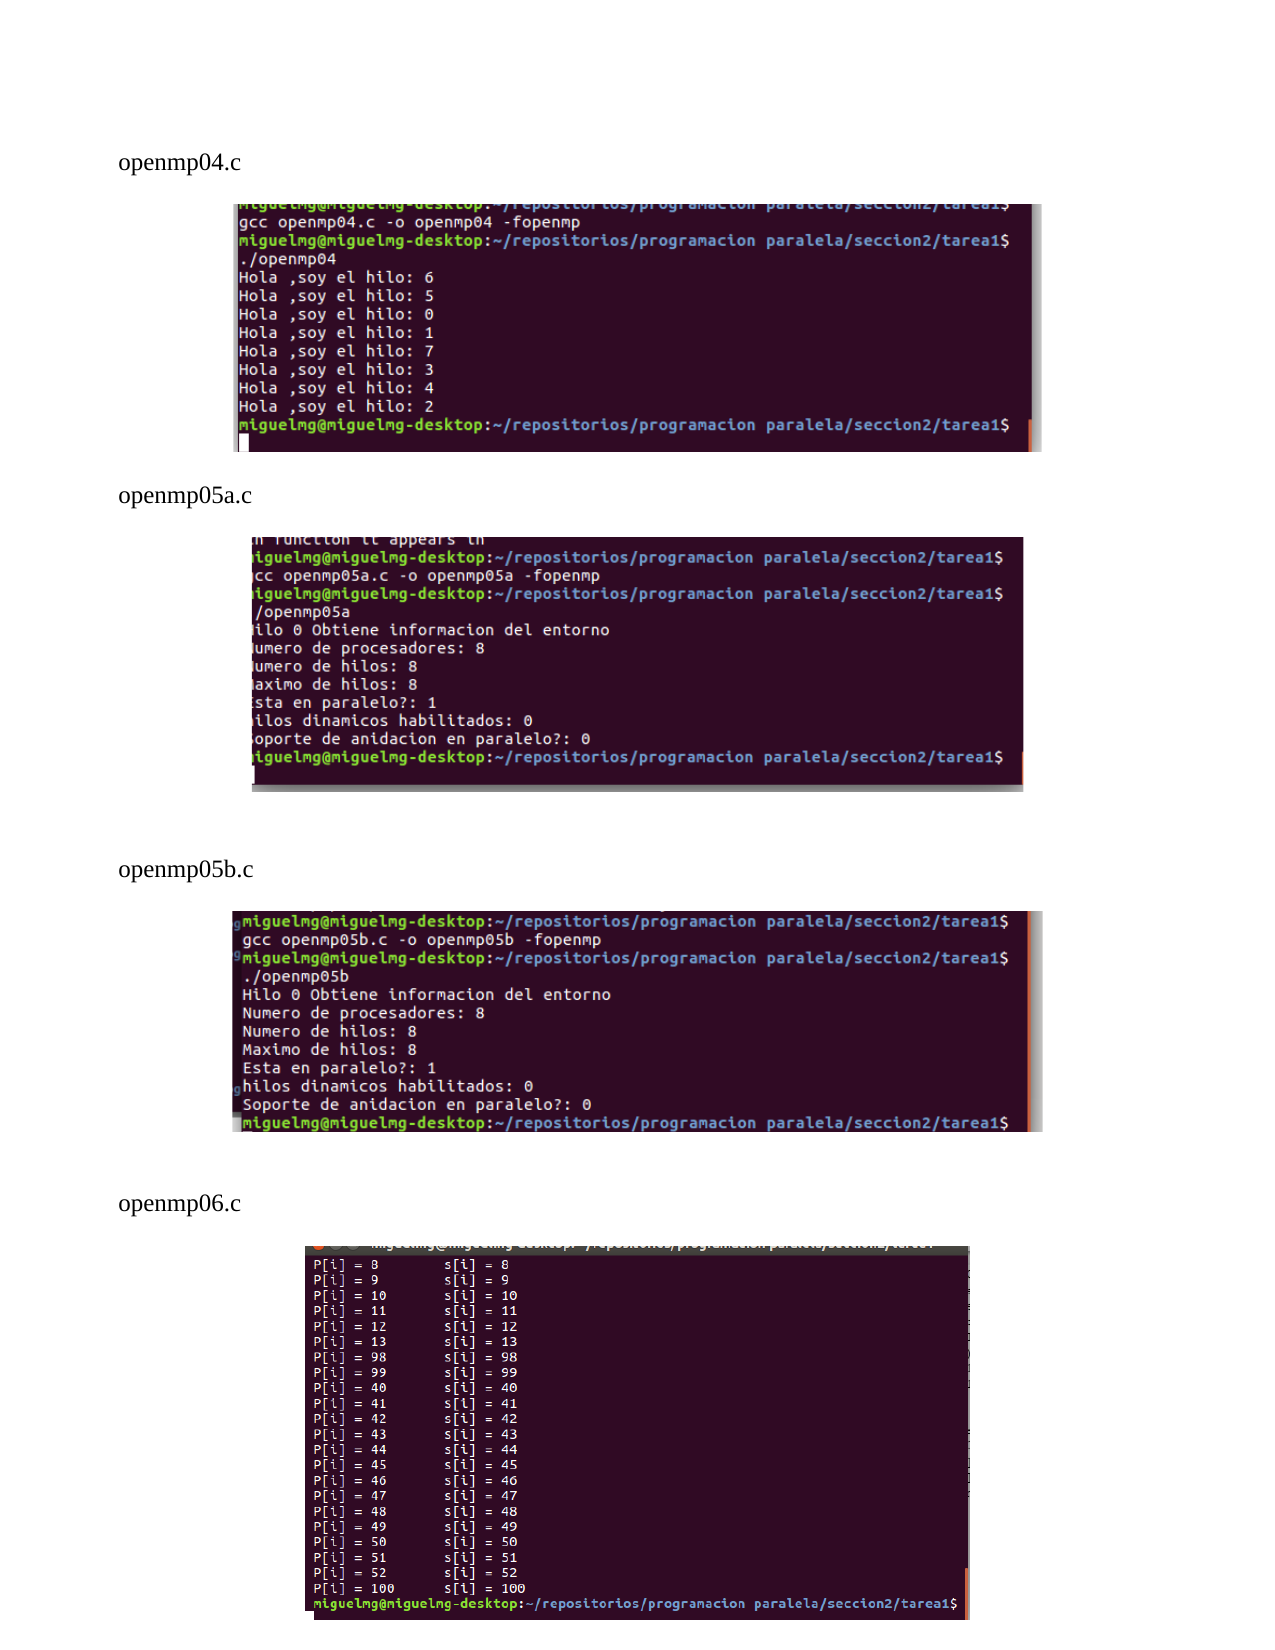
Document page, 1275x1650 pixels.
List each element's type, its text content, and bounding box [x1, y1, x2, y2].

text openmp06.c [118, 1188, 1157, 1217]
picture [251, 668, 461, 792]
picture [815, 911, 1043, 1056]
picture [378, 1246, 885, 1620]
text openmp04.c [118, 147, 1157, 176]
text openmp05a.c [118, 480, 1157, 509]
picture [233, 330, 445, 452]
text openmp05b.c [118, 854, 1157, 883]
